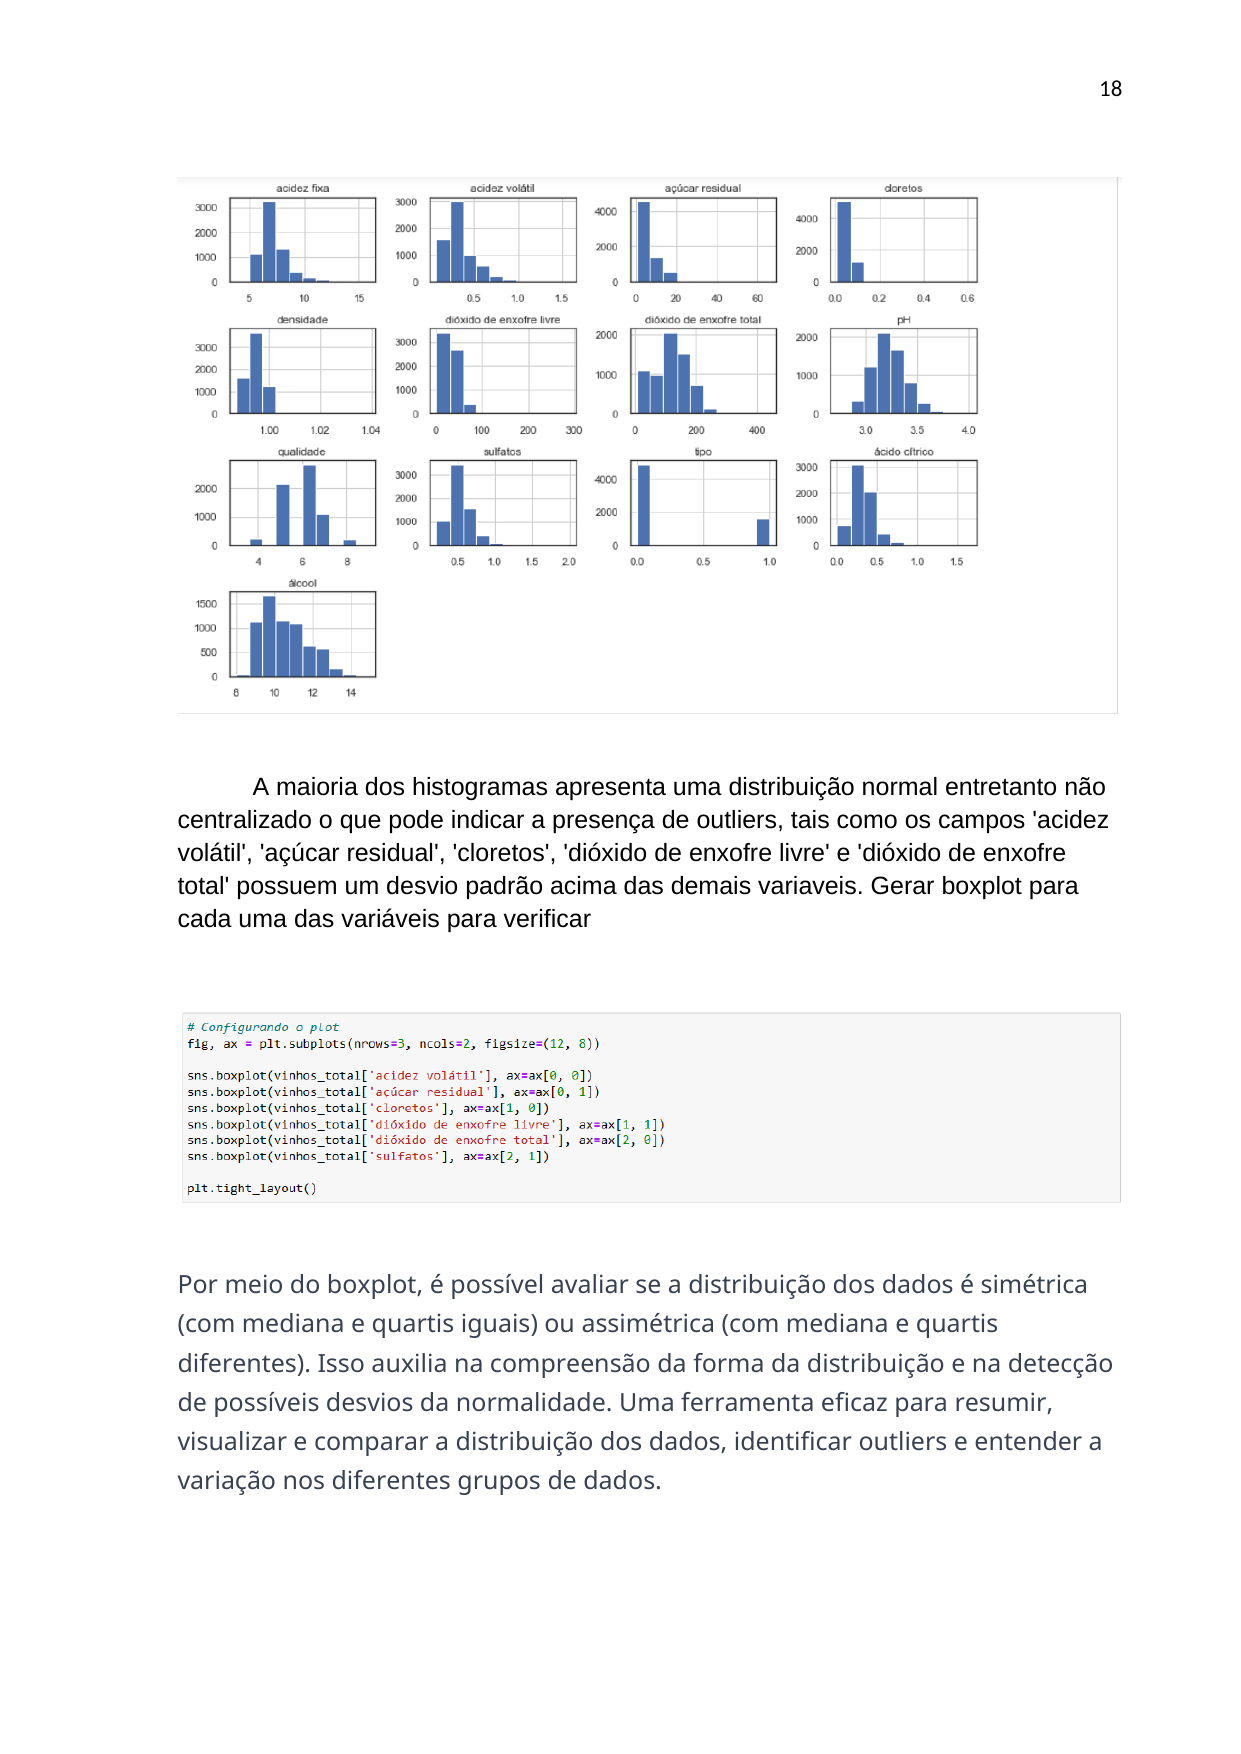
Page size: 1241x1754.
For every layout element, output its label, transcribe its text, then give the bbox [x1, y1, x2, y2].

picture [177, 177, 1123, 714]
text Por meio do boxplot, é possível avaliar se a distribuição dos dados é simétrica (com mediana e quartis iguais) ou assimétrica (com mediana e quartis diferentes). Isso auxilia na compreensão da forma da distribuição e na detecção de possíveis desvios da normalidade. Uma ferramenta eficaz para resumir, visualizar e comparar a distribuição dos dados, identificar outliers e entender a variação nos diferentes grupos de dados. [177, 1267, 1122, 1497]
text A maioria dos histogramas apresenta uma distribuição normal entretanto não centralizado o que pode indicar a presença de outliers, tais como os campos 'acidez volátil', 'açúcar residual', 'cloretos', 'dióxido de enxofre livre' e 'dióxido de enxofre total' possuem um desvio padrão acima das demais variaveis. Gerar boxplot para cada uma das variáveis para verificar [177, 772, 1122, 933]
picture [177, 1012, 1123, 1209]
